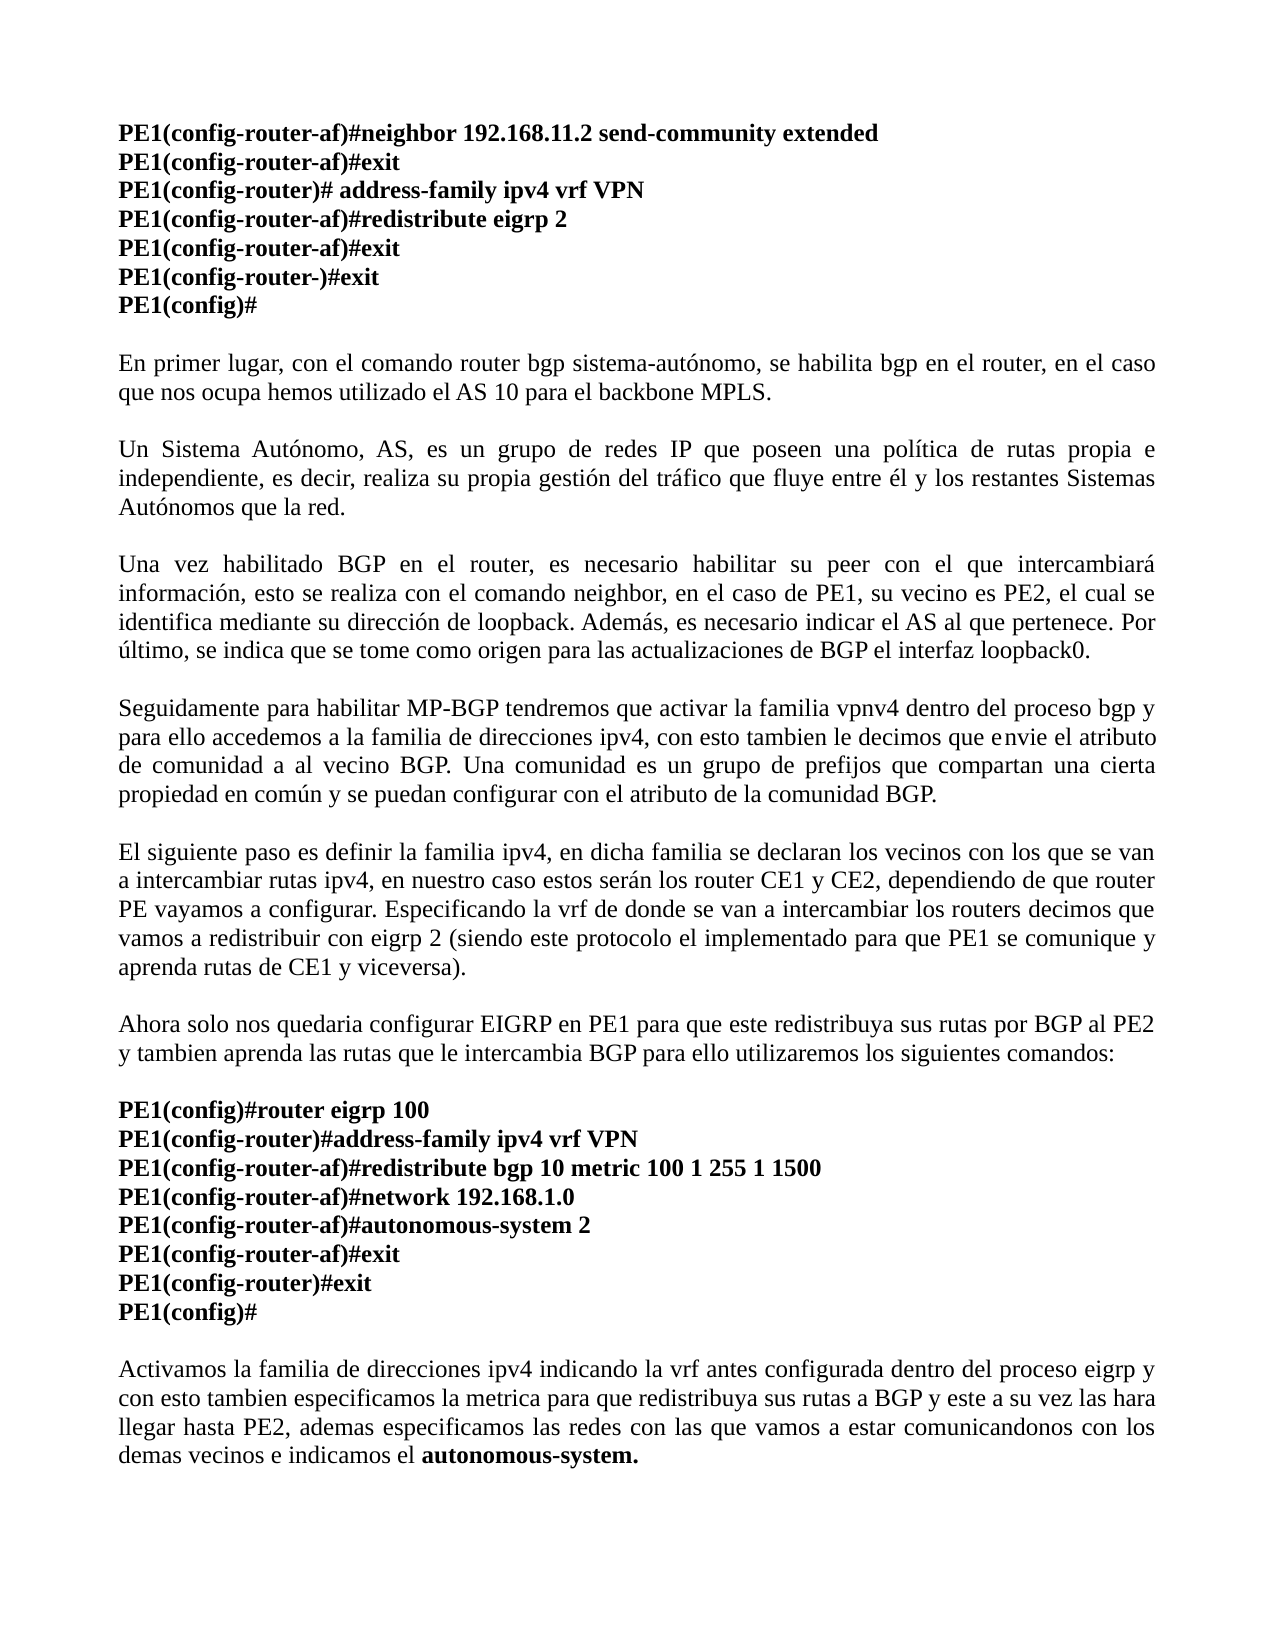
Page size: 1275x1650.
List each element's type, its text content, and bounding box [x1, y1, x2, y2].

text Una vez habilitado BGP en el router, es necesario habilitar su peer con el que intercambiará información, esto se realiza con el comando neighbor, en el caso de PE1, su vecino es PE2, el cual se identifica mediante su dirección de loopback. Además, es necesario indicar el AS al que pertenece. Por último, se indica que se tome como origen para las actualizaciones de BGP el interfaz loopback0. [118, 549, 1157, 664]
text En primer lugar, con el comando router bgp sistema-autónomo, se habilita bgp en el router, en el caso que nos ocupa hemos utilizado el AS 10 para el backbone MPLS. [118, 348, 1157, 406]
text PE1(config-router)#exit [118, 1268, 1157, 1297]
text PE1(config-router-af)#exit [118, 1239, 1157, 1268]
text PE1(config)# [118, 1297, 1157, 1326]
text PE1(config-router-af)#network 192.168.1.0 [118, 1182, 1157, 1211]
text Ahora solo nos quedaria configurar EIGRP en PE1 para que este redistribuya sus rutas por BGP al PE2 y tambien aprenda las rutas que le intercambia BGP para ello utilizaremos los siguientes comandos: [118, 1009, 1157, 1067]
text PE1(config-router-af)#exit [118, 233, 1157, 262]
text PE1(config-router-af)#redistribute eigrp 2 [118, 204, 1157, 233]
text PE1(config-router-af)#neighbor 192.168.11.2 send-community extended [118, 118, 1157, 147]
text PE1(config-router)# address-family ipv4 vrf VPN [118, 176, 1157, 204]
text Un Sistema Autónomo, AS, es un grupo de redes IP que poseen una política de rutas propia e independiente, es decir, realiza su propia gestión del tráfico que fluye entre él y los restantes Sistemas Autónomos que la red. [118, 434, 1157, 521]
text PE1(config)# [118, 291, 1157, 319]
text PE1(config-router-af)#redistribute bgp 10 metric 100 1 255 1 1500 [118, 1153, 1157, 1182]
text PE1(config)#router eigrp 100 [118, 1096, 1157, 1124]
text PE1(config-router-af)#exit [118, 147, 1157, 176]
text PE1(config-router-af)#autonomous-system 2 [118, 1211, 1157, 1239]
text Seguidamente para habilitar MP-BGP tendremos que activar la familia vpnv4 dentro del proceso bgp y para ello accedemos a la familia de direcciones ipv4, con esto tambien le decimos que envie el atributo de comunidad a al vecino BGP. Una comunidad es un grupo de prefijos que compartan una cierta propiedad en común y se puedan configurar con el atributo de la comunidad BGP. [118, 693, 1157, 808]
text Activamos la familia de direcciones ipv4 indicando la vrf antes configurada dentro del proceso eigrp y con esto tambien especificamos la metrica para que redistribuya sus rutas a BGP y este a su vez las hara llegar hasta PE2, ademas especificamos las redes con las que vamos a estar comunicandonos con los demas vecinos e indicamos el autonomous-system. [118, 1354, 1157, 1469]
text PE1(config-router)#address-family ipv4 vrf VPN [118, 1124, 1157, 1153]
text El siguiente paso es definir la familia ipv4, en dicha familia se declaran los vecinos con los que se van a intercambiar rutas ipv4, en nuestro caso estos serán los router CE1 y CE2, dependiendo de que router PE vayamos a configurar. Especificando la vrf de donde se van a intercambiar los routers decimos que vamos a redistribuir con eigrp 2 (siendo este protocolo el implementado para que PE1 se comunique y aprenda rutas de CE1 y viceversa). [118, 837, 1157, 981]
text PE1(config-router-)#exit [118, 262, 1157, 291]
